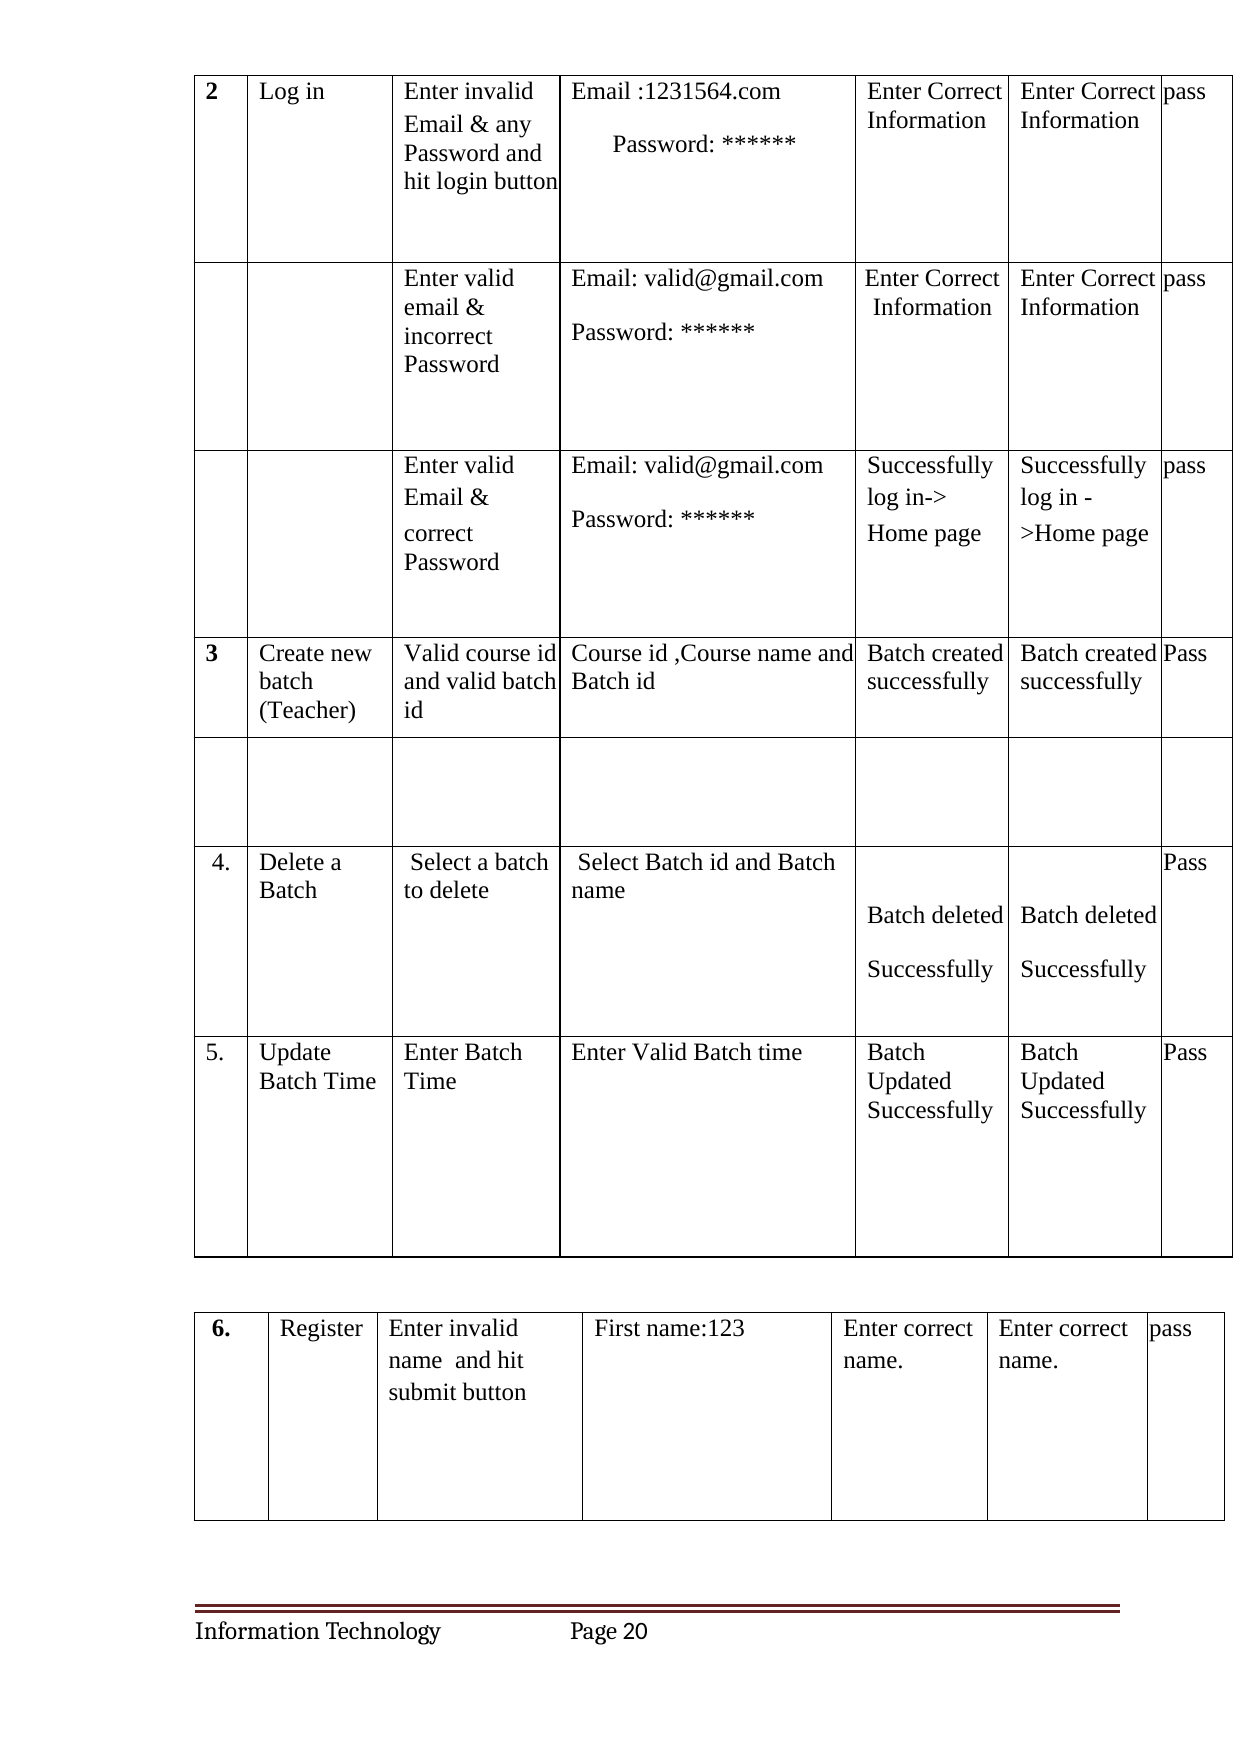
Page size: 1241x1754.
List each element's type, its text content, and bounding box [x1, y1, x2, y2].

table_cell [195, 451, 247, 637]
table_cell [248, 451, 392, 637]
table_header Register [269, 1313, 377, 1520]
table_cell [195, 738, 247, 846]
table_cell 5. [195, 1037, 247, 1256]
table_cell Create new batch (Teacher) [248, 638, 392, 737]
table_cell Email: valid@gmail.com Password: ****** [561, 451, 855, 637]
table_cell Enter Correct Information [1009, 76, 1161, 262]
table_cell 3 [195, 638, 247, 737]
table_cell Enter invalid Email & any Password and hit login button [393, 76, 559, 262]
table_cell 4. [195, 847, 247, 1036]
table_cell 2 [195, 76, 247, 262]
table_cell Batch Updated Successfully [1009, 1037, 1161, 1256]
table_cell Pass [1162, 847, 1232, 1036]
table_header pass [1148, 1313, 1224, 1520]
table_cell Select Batch id and Batch name [561, 847, 855, 1036]
table_cell Enter valid email & incorrect Password [393, 263, 559, 449]
table_cell pass [1162, 263, 1232, 449]
table_cell Email: valid@gmail.com Password: ****** [561, 263, 855, 449]
table_cell Enter valid Email & correct Password [393, 451, 559, 637]
table_cell Successfully log in-> Home page [856, 451, 1008, 637]
table_cell Batch created successfully [1009, 638, 1161, 737]
table_header 6. [195, 1313, 268, 1520]
table_cell Enter Batch Time [393, 1037, 559, 1256]
table_cell Course id ,Course name and Batch id [561, 638, 855, 737]
table_cell Email :1231564.com Password: ****** [561, 76, 855, 262]
table_cell Update Batch Time [248, 1037, 392, 1256]
table_cell pass [1162, 451, 1232, 637]
table_cell Batch created successfully [856, 638, 1008, 737]
table_cell Batch Updated Successfully [856, 1037, 1008, 1256]
table_cell Enter Correct Information [856, 76, 1008, 262]
table_cell [856, 738, 1008, 846]
table_header First name:123 [583, 1313, 831, 1520]
table_cell [195, 263, 247, 449]
table_header Enter invalid name and hit submit button [378, 1313, 582, 1520]
table_cell [1162, 738, 1232, 846]
table_cell Log in [248, 76, 392, 262]
table_cell Batch deleted Successfully [856, 847, 1008, 1036]
table_cell Enter Valid Batch time [561, 1037, 855, 1256]
table_cell Pass [1162, 1037, 1232, 1256]
table_cell [248, 738, 392, 846]
table_cell [393, 738, 559, 846]
table_cell Select a batch to delete [393, 847, 559, 1036]
table_cell Enter Correct Information [856, 263, 1008, 449]
table_cell Successfully log in - >Home page [1009, 451, 1161, 637]
table_cell Pass [1162, 638, 1232, 737]
table_cell [248, 263, 392, 449]
table_cell Delete a Batch [248, 847, 392, 1036]
table_cell Valid course id and valid batch id [393, 638, 559, 737]
table_cell Batch deleted Successfully [1009, 847, 1161, 1036]
table_header Enter correct name. [832, 1313, 987, 1520]
table_cell Enter Correct Information [1009, 263, 1161, 449]
table_cell [561, 738, 855, 846]
table_header Enter correct name. [988, 1313, 1147, 1520]
table_cell pass [1162, 76, 1232, 262]
table_cell [1009, 738, 1161, 846]
